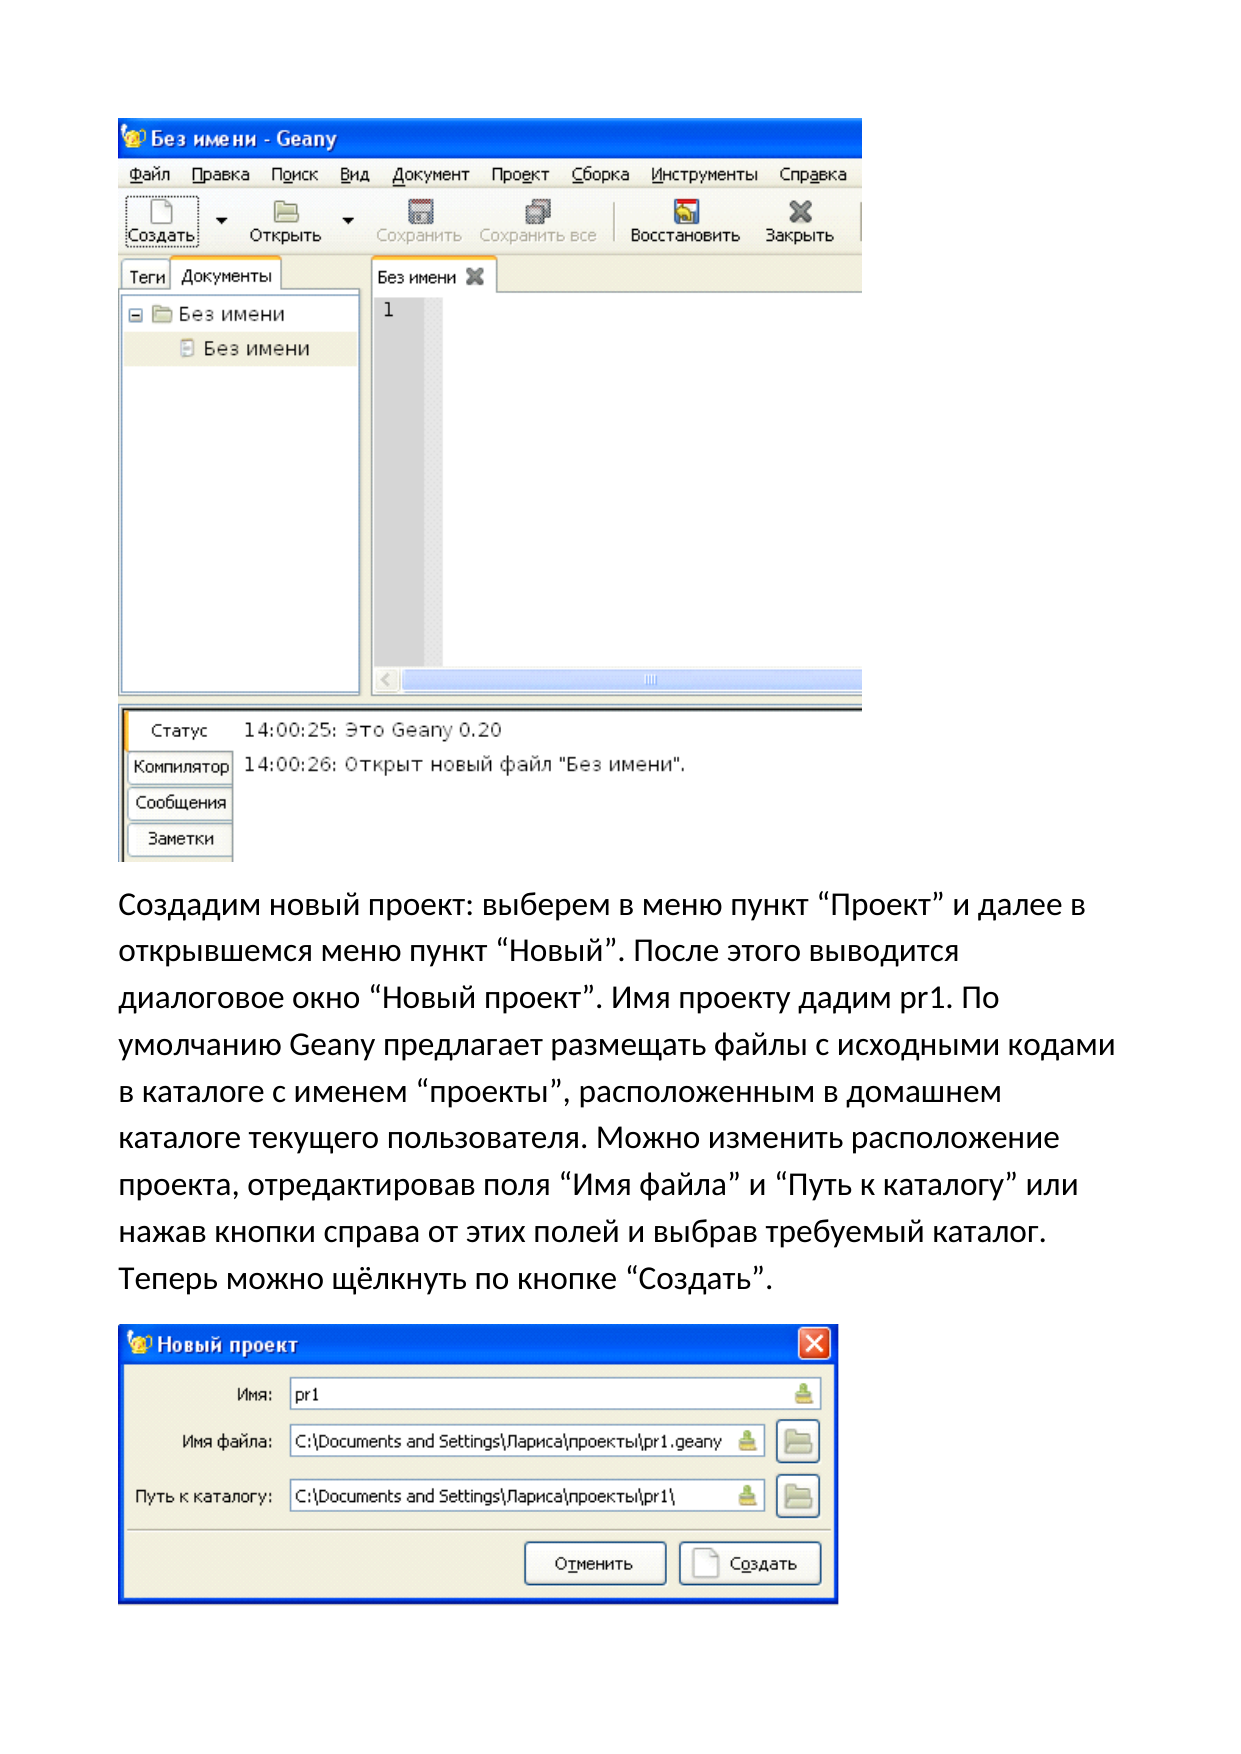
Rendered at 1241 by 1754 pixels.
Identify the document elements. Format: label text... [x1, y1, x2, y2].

text Создадим новый проект: выберем в меню пункт “Проект” и далее в открывшемся меню пункт “Новый”. После этого выводится диалоговое окно “Новый проект”. Имя проекту дадим pr1. По умолчанию Geany предлагает размещать файлы с исходными кодами в каталоге с именем “проекты”, расположенным в домашнем каталоге текущего пользователя. Можно изменить расположение проекта, отредактировав поля “Имя файла” и “Путь к каталогу” или нажав кнопки справа от этих полей и выбрав требуемый каталог. Теперь можно щёлкнуть по кнопке “Создать”. [118, 883, 1122, 1298]
